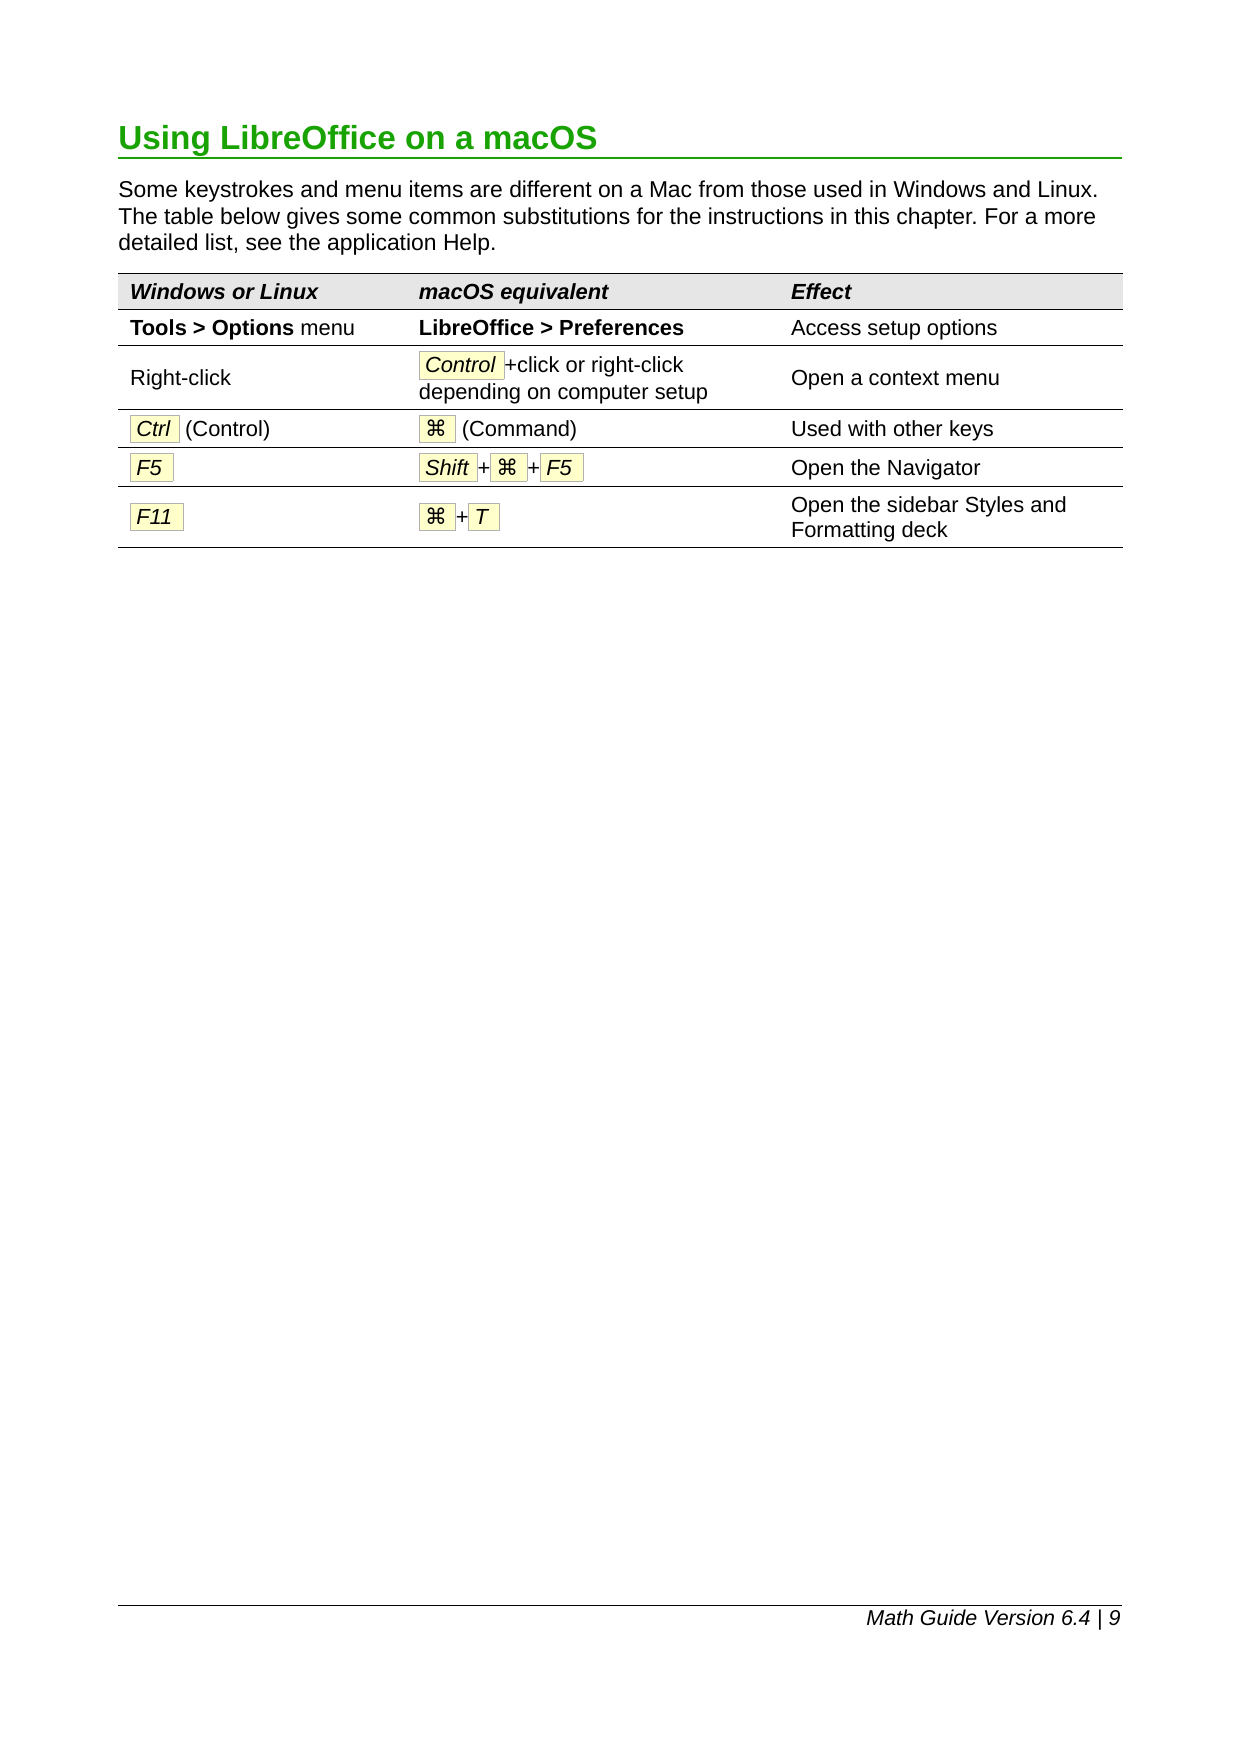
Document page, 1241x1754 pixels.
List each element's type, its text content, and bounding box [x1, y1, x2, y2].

table_cell Control+click or right-click depending on computer setup [407, 346, 779, 409]
table_cell LibreOffice > Preferences [407, 310, 779, 345]
table_header Windows or Linux [118, 274, 407, 309]
table_cell Access setup options [779, 310, 1123, 345]
table_cell Ctrl (Control) [118, 410, 407, 447]
table_cell Open the sidebar Styles and Formatting deck [779, 487, 1123, 547]
table_cell ⌘+T [407, 487, 779, 547]
table_header Effect [779, 274, 1123, 309]
table_cell Right-click [118, 346, 407, 409]
text Some keystrokes and menu items are different on a Mac from those used in Windows and Linux. The table below gives some common substitutions for the instructions in this chapter. For a more detailed list, see the application Help. [118, 176, 1122, 255]
table_cell F5 [118, 448, 407, 486]
table_cell ⌘ (Command) [407, 410, 779, 447]
subtitle Using LibreOffice on a macOS [118, 118, 1122, 157]
table_cell F11 [118, 487, 407, 547]
table_header macOS equivalent [407, 274, 779, 309]
table_cell Open the Navigator [779, 448, 1123, 486]
table_cell Open a context menu [779, 346, 1123, 409]
table_cell Shift+⌘+F5 [407, 448, 779, 486]
table_cell Used with other keys [779, 410, 1123, 447]
table_cell Tools > Options menu [118, 310, 407, 345]
